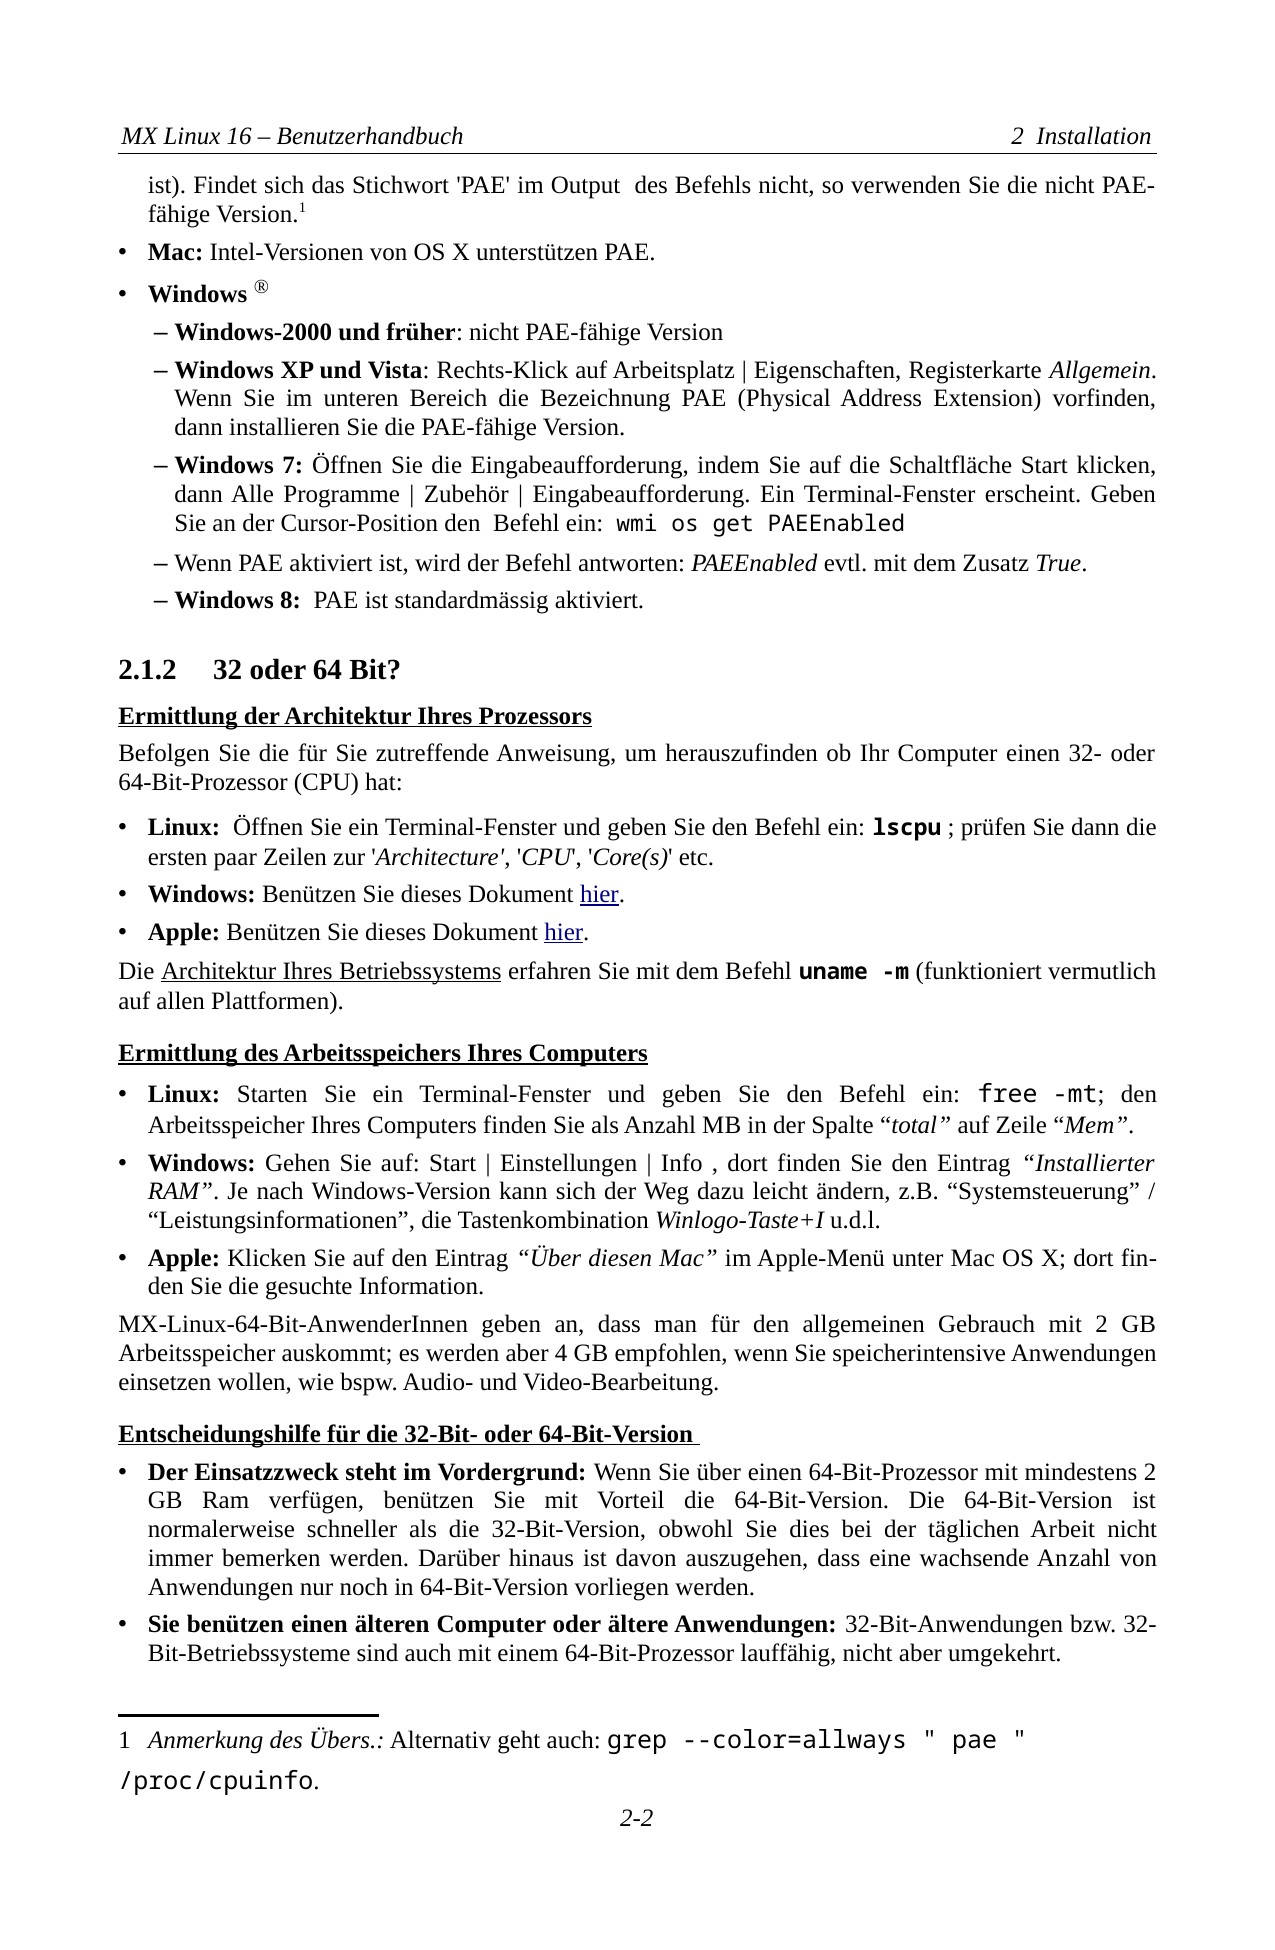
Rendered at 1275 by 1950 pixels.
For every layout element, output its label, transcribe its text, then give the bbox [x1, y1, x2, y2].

list Wenn PAE aktiviert ist, wird der Befehl antworten: PAEEnabled evtl. mit dem Zusatz True. [153, 547, 1157, 576]
text Die Architektur Ihres Betriebssystems erfahren Sie mit dem Befehl uname ‑m (funktioniert vermutlich auf allen Plattformen). [118, 955, 1157, 1015]
list Windows: Gehen Sie auf: Start | Einstellungen | Info , dort finden Sie den Eintrag “Installierter RAM”. Je nach Windows-Version kann sich der Weg dazu leicht ändern, z.B. “Systemsteuerung” / “Lei­stungsinformationen”, die Tastenkombination Winlogo-Taste+I u.d.l. [118, 1148, 1157, 1234]
list Linux: Starten Sie ein Terminal-Fenster und geben Sie den Befehl ein: free -mt; den Arbeitsspeicher Ihres Computers finden Sie als Anzahl MB in der Spalte “total” auf Zeile “Mem”. [118, 1076, 1157, 1139]
list Windows 8: PAE ist standardmässig aktiviert. [153, 585, 1157, 614]
list Apple: Klicken Sie auf den Eintrag “Über diesen Mac” im Apple-Menü unter Mac OS X; dort fin­den Sie die gesuchte Information. [118, 1243, 1157, 1300]
list Windows 7: Öffnen Sie die Eingabeaufforderung, indem Sie auf die Schaltfläche Start klicken, dann Alle Programme | Zubehör | Eingabeaufforderung. Ein Terminal-Fenster erscheint. Geben Sie an der Cursor-Position den Befehl ein: wmi os get PAEEnabled [153, 450, 1157, 539]
list Der Einsatzzweck steht im Vordergrund: Wenn Sie über einen 64-Bit-Prozessor mit mindestens 2 GB Ram verfügen, benützen Sie mit Vorteil die 64-Bit-Version. Die 64-Bit-Version ist normalerweise schneller als die 32-Bit-Version, obwohl Sie dies bei der täglichen Ar­beit nicht immer bemerken werden. Darüber hinaus ist davon auszugehen, dass eine wachsende An­zahl von Anwendungen nur noch in 64-Bit-Version vorliegen werden. [118, 1457, 1157, 1600]
text Entscheidungshilfe für die 32-Bit- oder 64-Bit-Version [118, 1419, 1157, 1448]
list Windows: Benützen Sie dieses Dokument hier. [118, 879, 1157, 908]
text MX-Linux-64-Bit-AnwenderInnen geben an, dass man für den allgemeinen Gebrauch mit 2 GB Arbeits­speicher auskommt; es werden aber 4 GB empfohlen, wenn Sie speicherintensive Anwendungen ein­setzen wollen, wie bspw. Audio- und Video-Bearbeitung. [118, 1309, 1157, 1395]
list Anmerkung des Übers.: Alternativ geht auch: grep ‑‑color=allways " pae " /proc/cpuinfo. [118, 1722, 1157, 1796]
text Befolgen Sie die für Sie zutreffende Anweisung, um herauszufinden ob Ihr Computer einen 32- oder 64-Bit-Prozessor (CPU) hat: [118, 738, 1157, 796]
text Ermittlung des Arbeitsspeichers Ihres Computers [118, 1038, 1157, 1067]
list ist). Findet sich das Stichwort 'PAE' im Output des Befehls nicht, so verwenden Sie die nicht PAE-fähige Version. [118, 171, 1157, 228]
subtitle 2.1.2 32 oder 64 Bit? [118, 652, 1157, 686]
list Windows-2000 und früher: nicht PAE-fähige Version [153, 317, 1157, 346]
list Sie benützen einen älteren Computer oder ältere Anwendungen: 32-Bit-An­wendungen bzw. 32-Bit-Betriebssysteme sind auch mit einem 64-Bit-Prozessor lauffähig, nicht aber umge­kehrt. [118, 1609, 1157, 1667]
list Linux: Öffnen Sie ein Terminal-Fenster und geben Sie den Befehl ein: lscpu ; prüfen Sie dann die ersten paar Zeilen zur 'Architecture', 'CPU', 'Core(s)' etc. [118, 811, 1157, 871]
list Mac: Intel-Versionen von OS X unterstützen PAE. [118, 237, 1157, 266]
list Apple: Benützen Sie dieses Dokument hier. [118, 917, 1157, 946]
list Windows ® [118, 274, 1157, 308]
text Ermittlung der Architektur Ihres Prozessors [118, 701, 1157, 729]
list Windows XP und Vista: Rechts-Klick auf Arbeitsplatz | Eigenschaften, Registerkarte Allgemein. Wenn Sie im unteren Bereich die Bezeichnung PAE (Physical Address Extension) vorfinden, dann installieren Sie die PAE-fähige Version. [153, 354, 1157, 441]
